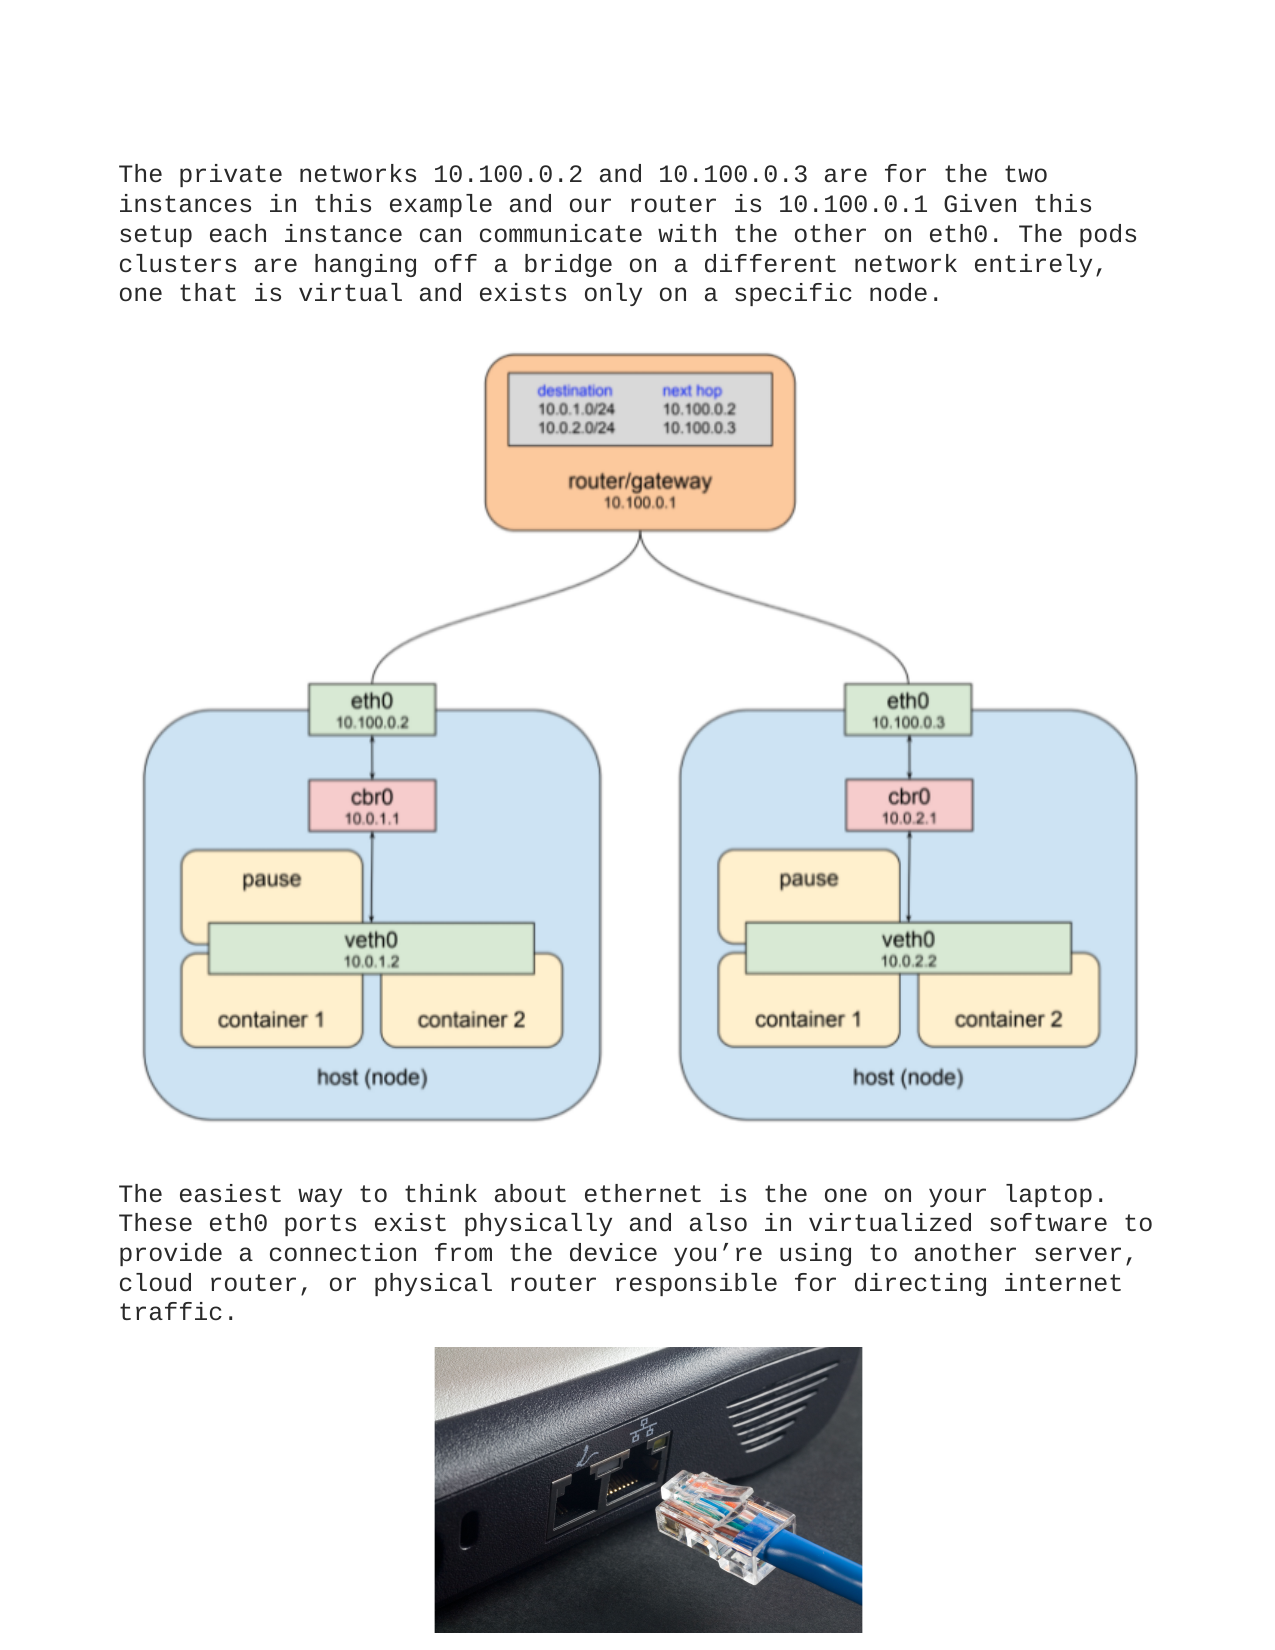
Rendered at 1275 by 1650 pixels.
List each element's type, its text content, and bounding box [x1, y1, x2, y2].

text The easiest way to think about ethernet is the one on your laptop. These eth0 ports exist physically and also in virtualized software to provide a connection from the device you’re using to another server, cloud router, or physical router responsible for directing internet traffic. [118, 1152, 1157, 1328]
picture [434, 1347, 863, 1633]
text The private networks 10.100.0.2 and 10.100.0.3 are for the two instances in this example and our router is 10.100.0.1 Given this setup each instance can communicate with the other on eth0. The pods clusters are hanging off a bridge on a different network entirely, one that is virtual and exists only on a specific node. [118, 161, 1157, 309]
picture [118, 346, 1157, 1152]
